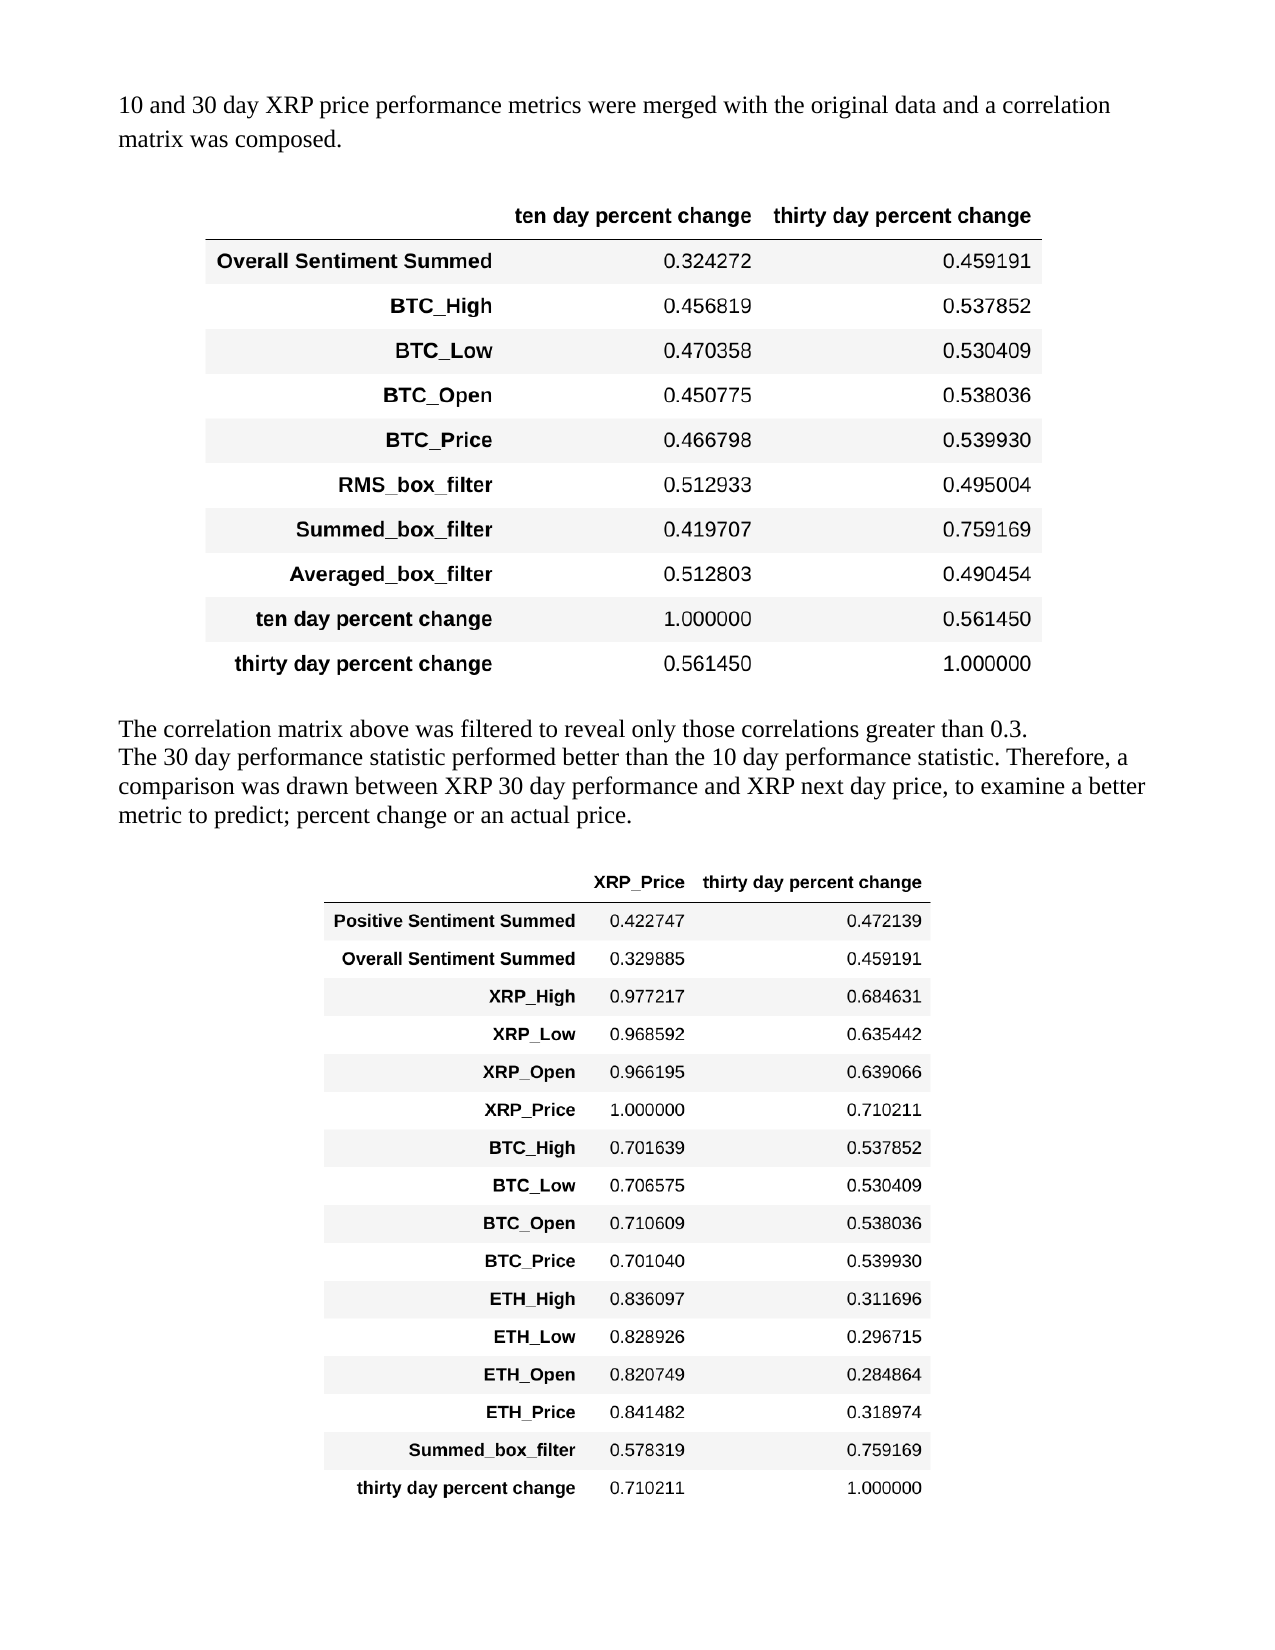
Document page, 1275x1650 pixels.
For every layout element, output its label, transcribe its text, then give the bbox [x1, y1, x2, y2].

text The correlation matrix above was filtered to reveal only those correlations greater than 0.3. [118, 173, 1157, 742]
picture [189, 173, 1086, 714]
text The 30 day performance statistic performed better than the 10 day performance statistic. Therefore, a comparison was drawn between XRP 30 day performance and XRP next day price, to examine a better metric to predict; percent change or an actual price. [118, 742, 1157, 829]
picture [313, 841, 945, 1520]
text 10 and 30 day XRP price performance metrics were merged with the original data and a correlation matrix was composed. [118, 90, 1157, 153]
